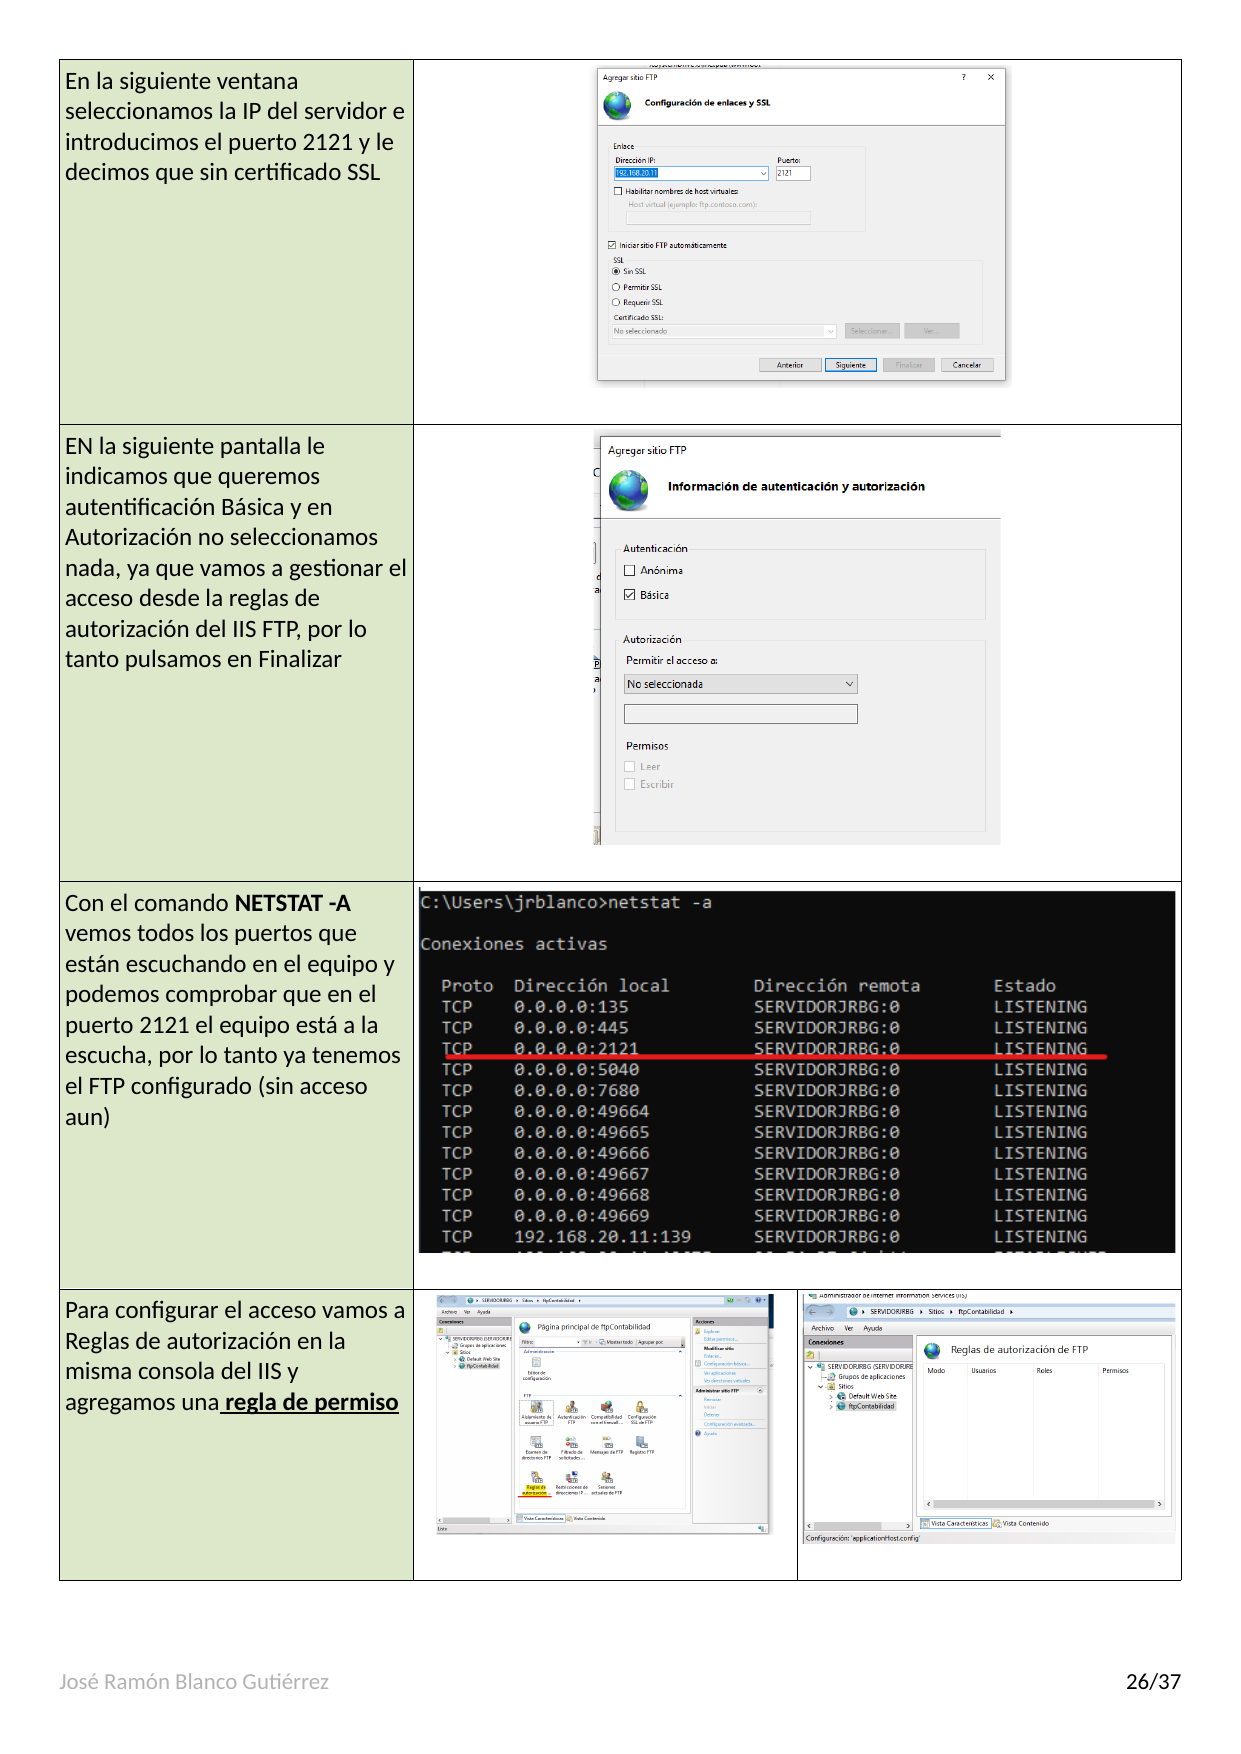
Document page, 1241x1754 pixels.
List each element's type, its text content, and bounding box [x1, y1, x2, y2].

table_cell En la siguiente ventana seleccionamos la IP del servidor e introducimos el puerto 2121 y le decimos que sin certificado SSL [60, 60, 413, 424]
table_cell [414, 60, 1181, 424]
picture [582, 65, 1012, 388]
table_cell EN la siguiente pantalla le indicamos que queremos autentificación Básica y en Autorización no seleccionamos nada, ya que vamos a gestionar el acceso desde la reglas de autorización del IIS FTP, por lo tanto pulsamos en Finalizar [60, 425, 413, 881]
table_cell [414, 882, 1181, 1288]
table_cell Para configurar el acceso vamos a Reglas de autorización en la misma consola del IIS y agregamos una regla de permiso [60, 1290, 413, 1580]
table_cell [414, 425, 1181, 881]
table_cell [798, 1290, 1181, 1580]
picture [802, 1294, 1176, 1544]
picture [593, 429, 1001, 845]
table_cell [414, 1290, 797, 1580]
table_cell Con el comando NETSTAT -A vemos todos los puertos que están escuchando en el equipo y podemos comprobar que en el puerto 2121 el equipo está a la escucha, por lo tanto ya tenemos el FTP configurado (sin acceso aun) [60, 882, 413, 1288]
picture [418, 887, 1176, 1253]
picture [436, 1294, 774, 1535]
